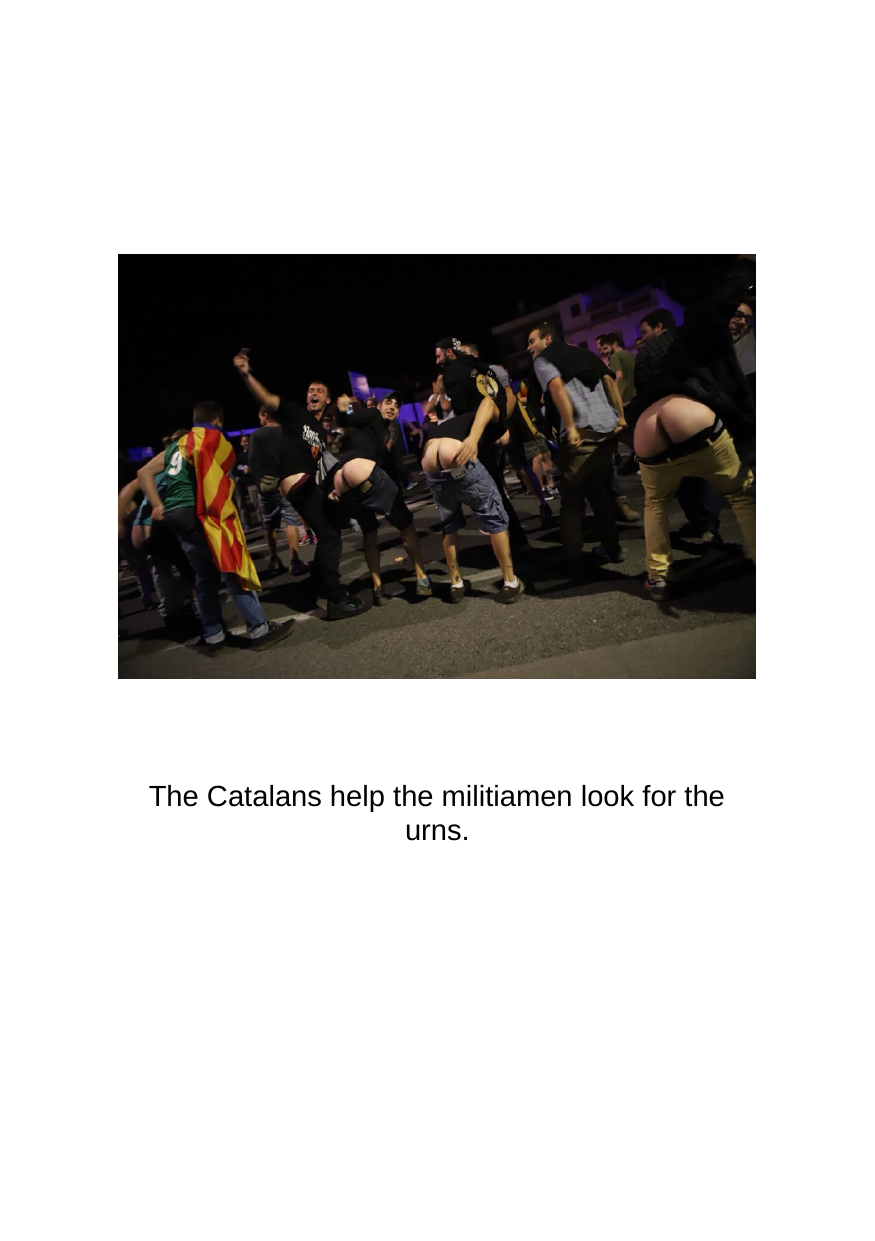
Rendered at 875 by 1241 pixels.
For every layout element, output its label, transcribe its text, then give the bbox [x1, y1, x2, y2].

picture [118, 254, 756, 679]
text The Catalans help the militiamen look for the urns. [118, 779, 756, 847]
